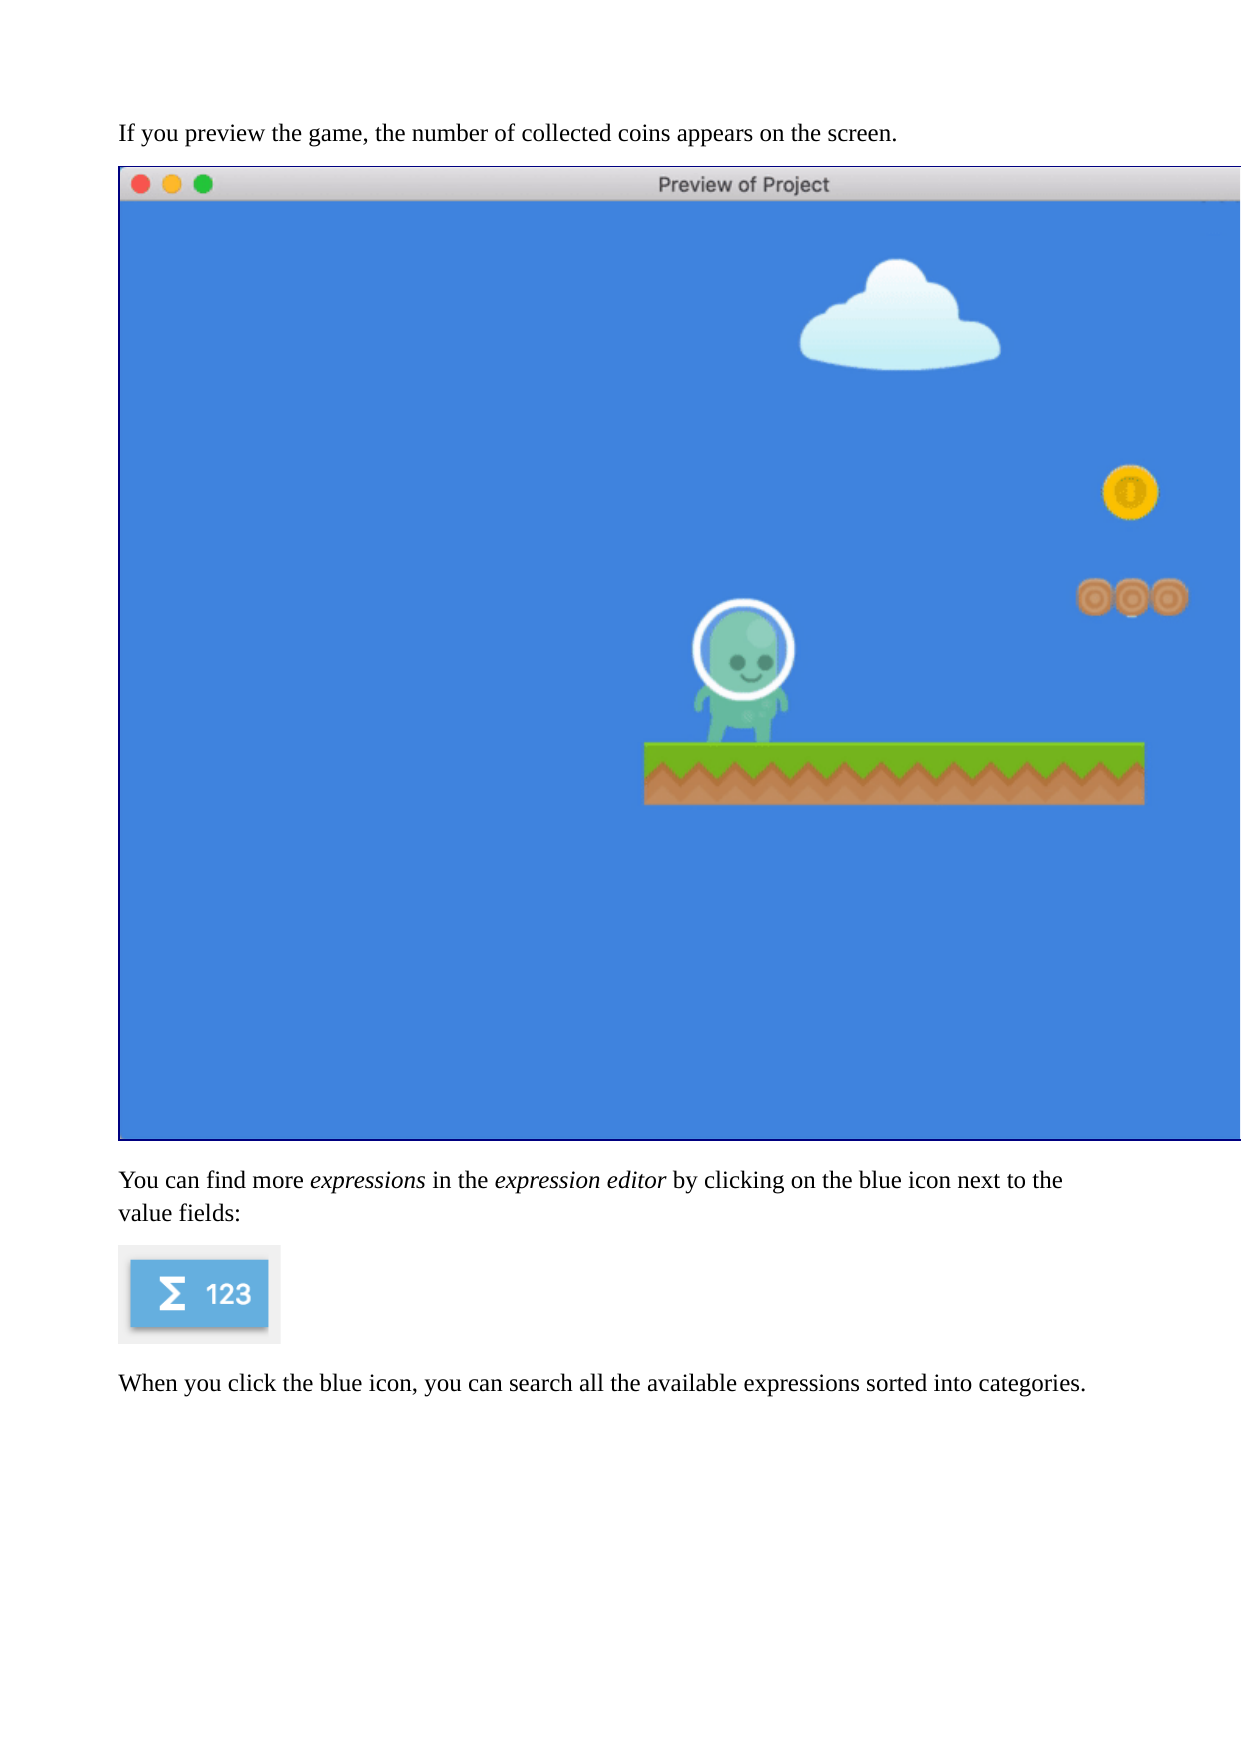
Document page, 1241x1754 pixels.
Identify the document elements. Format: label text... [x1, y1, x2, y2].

text If you preview the game, the number of collected coins appears on the screen. [118, 118, 1122, 147]
text When you click the blue icon, you can search all the available expressions sorted into categories. [118, 1368, 1122, 1397]
picture [120, 167, 1241, 1139]
text You can find more expressions in the expression editor by clicking on the blue icon next to the value fields: [118, 1165, 1122, 1227]
picture [118, 1245, 281, 1344]
